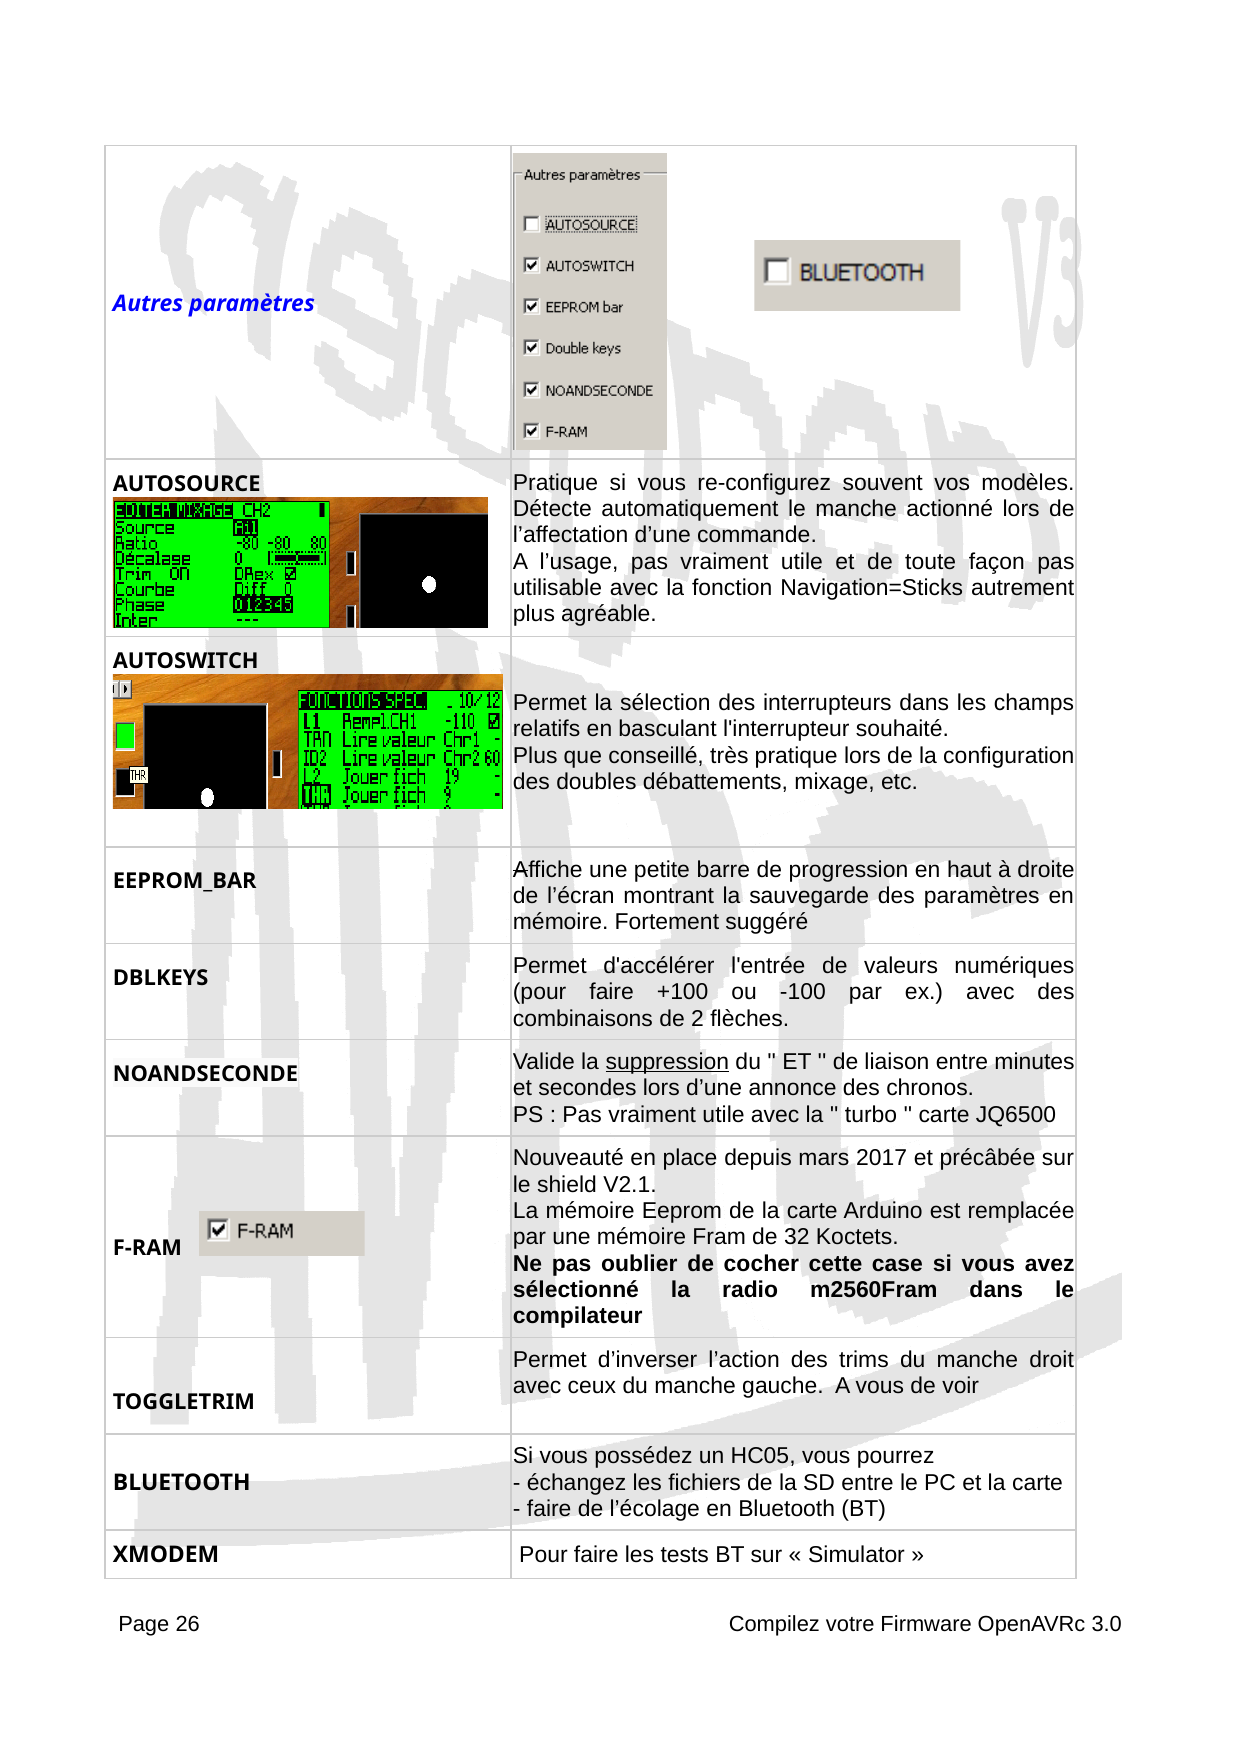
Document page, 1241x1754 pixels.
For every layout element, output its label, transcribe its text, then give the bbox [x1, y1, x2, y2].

table_cell NOANDSECONDE [106, 1040, 510, 1135]
table_cell Affiche une petite barre de progression en haut à droite de l’écran montrant la sauvegarde des paramètres en mémoire. Fortement suggéré [512, 848, 1075, 942]
table_cell Si vous possédez un HC05, vous pourrez - échangez les fichiers de la SD entre le PC et la carte - faire de l’écolage en Bluetooth (BT) [512, 1435, 1075, 1529]
table_cell Pratique si vous re-configurez souvent vos modèles. Détecte automatiquement le manche actionné lors de l’affectation d’une commande. A l’usage, pas vraiment utile et de toute façon pas utilisable avec la fonction Navigation=Sticks autrement plus agréable. [512, 460, 1075, 636]
table_cell XMODEM [106, 1531, 510, 1577]
table_cell Nouveauté en place depuis mars 2017 et précâbée sur le shield V2.1. La mémoire Eeprom de la carte Arduino est remplacée par une mémoire Fram de 32 Koctets. Ne pas oublier de cocher cette case si vous avez sélectionné la radio m2560Fram dans le compilateur [512, 1137, 1075, 1337]
table_cell Valide la suppression du '' ET '' de liaison entre minutes et secondes lors d’une annonce des chronos. PS : Pas vraiment utile avec la '' turbo '' carte JQ6500 [512, 1040, 1075, 1135]
table_cell AUTOSOURCE [106, 460, 510, 636]
table_cell Pour faire les tests BT sur « Simulator » [512, 1531, 1075, 1577]
table_cell BLUETOOTH [106, 1435, 510, 1529]
table_cell TOGGLETRIM [106, 1338, 510, 1433]
table_cell Permet d'accélérer l'entrée de valeurs numériques (pour faire +100 ou -100 par ex.) avec des combinaisons de 2 flèches. [512, 944, 1075, 1039]
table_cell DBLKEYS [106, 944, 510, 1039]
table_cell EEPROM_BAR [106, 848, 510, 942]
table_header Autres paramètres [106, 146, 510, 458]
table_cell Permet la sélection des interrupteurs dans les champs relatifs en basculant l'interrupteur souhaité. Plus que conseillé, très pratique lors de la configuration des doubles débattements, mixage, etc. [512, 637, 1075, 846]
picture [754, 240, 961, 311]
table_cell Permet d’inverser l’action des trims du manche droit avec ceux du manche gauche. A vous de voir [512, 1338, 1075, 1433]
table_cell F-RAM [106, 1137, 510, 1337]
table_cell AUTOSWITCH [106, 637, 510, 846]
table_header [512, 146, 1075, 458]
